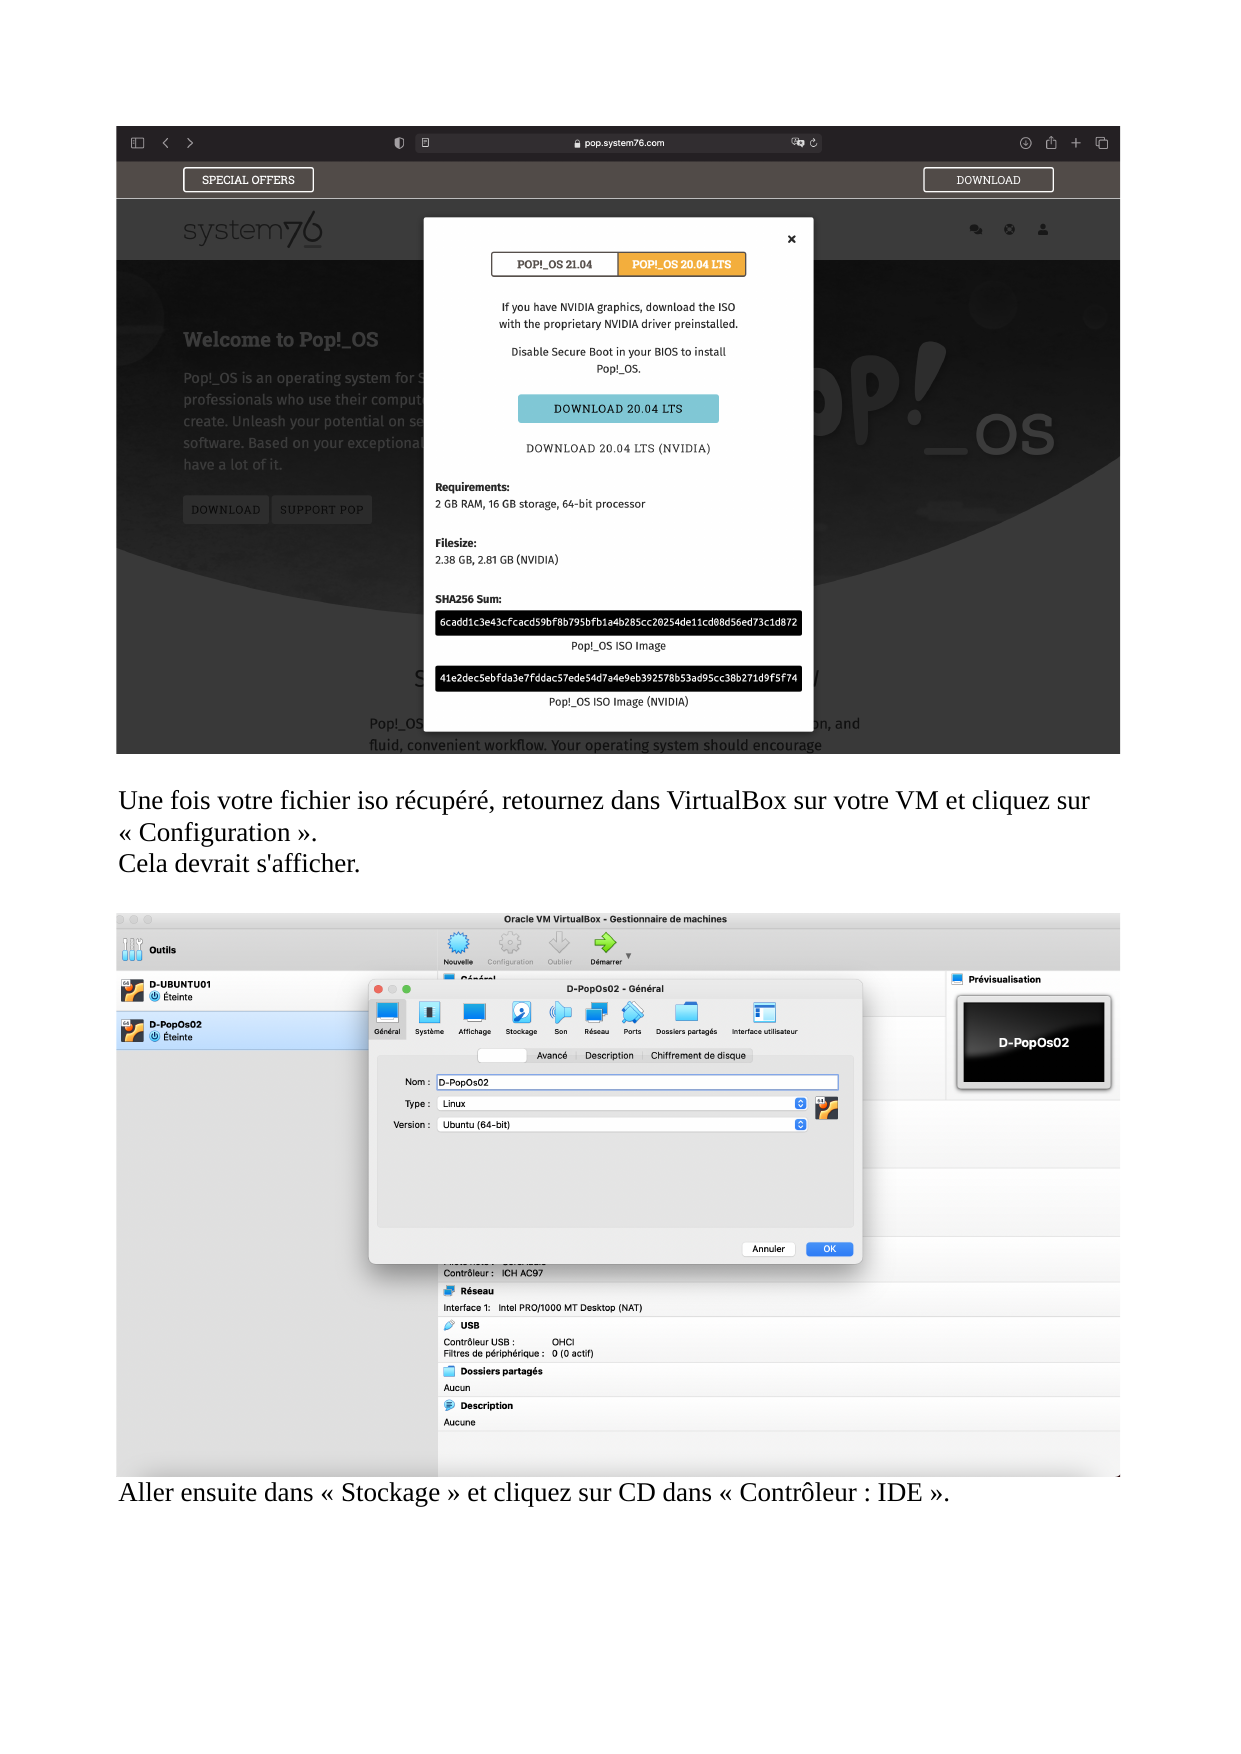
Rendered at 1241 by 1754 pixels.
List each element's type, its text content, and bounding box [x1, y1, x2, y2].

text Une fois votre fichier iso récupéré, retournez dans VirtualBox sur votre VM et cliquez sur « Configuration ». [118, 784, 1122, 847]
text Aller ensuite dans « Stockage » et cliquez sur CD dans « Contrôleur : IDE ». [118, 1193, 1122, 1507]
text Cela devrait s'afficher. [118, 847, 1122, 878]
picture [116, 913, 1121, 1477]
picture [116, 126, 1121, 754]
